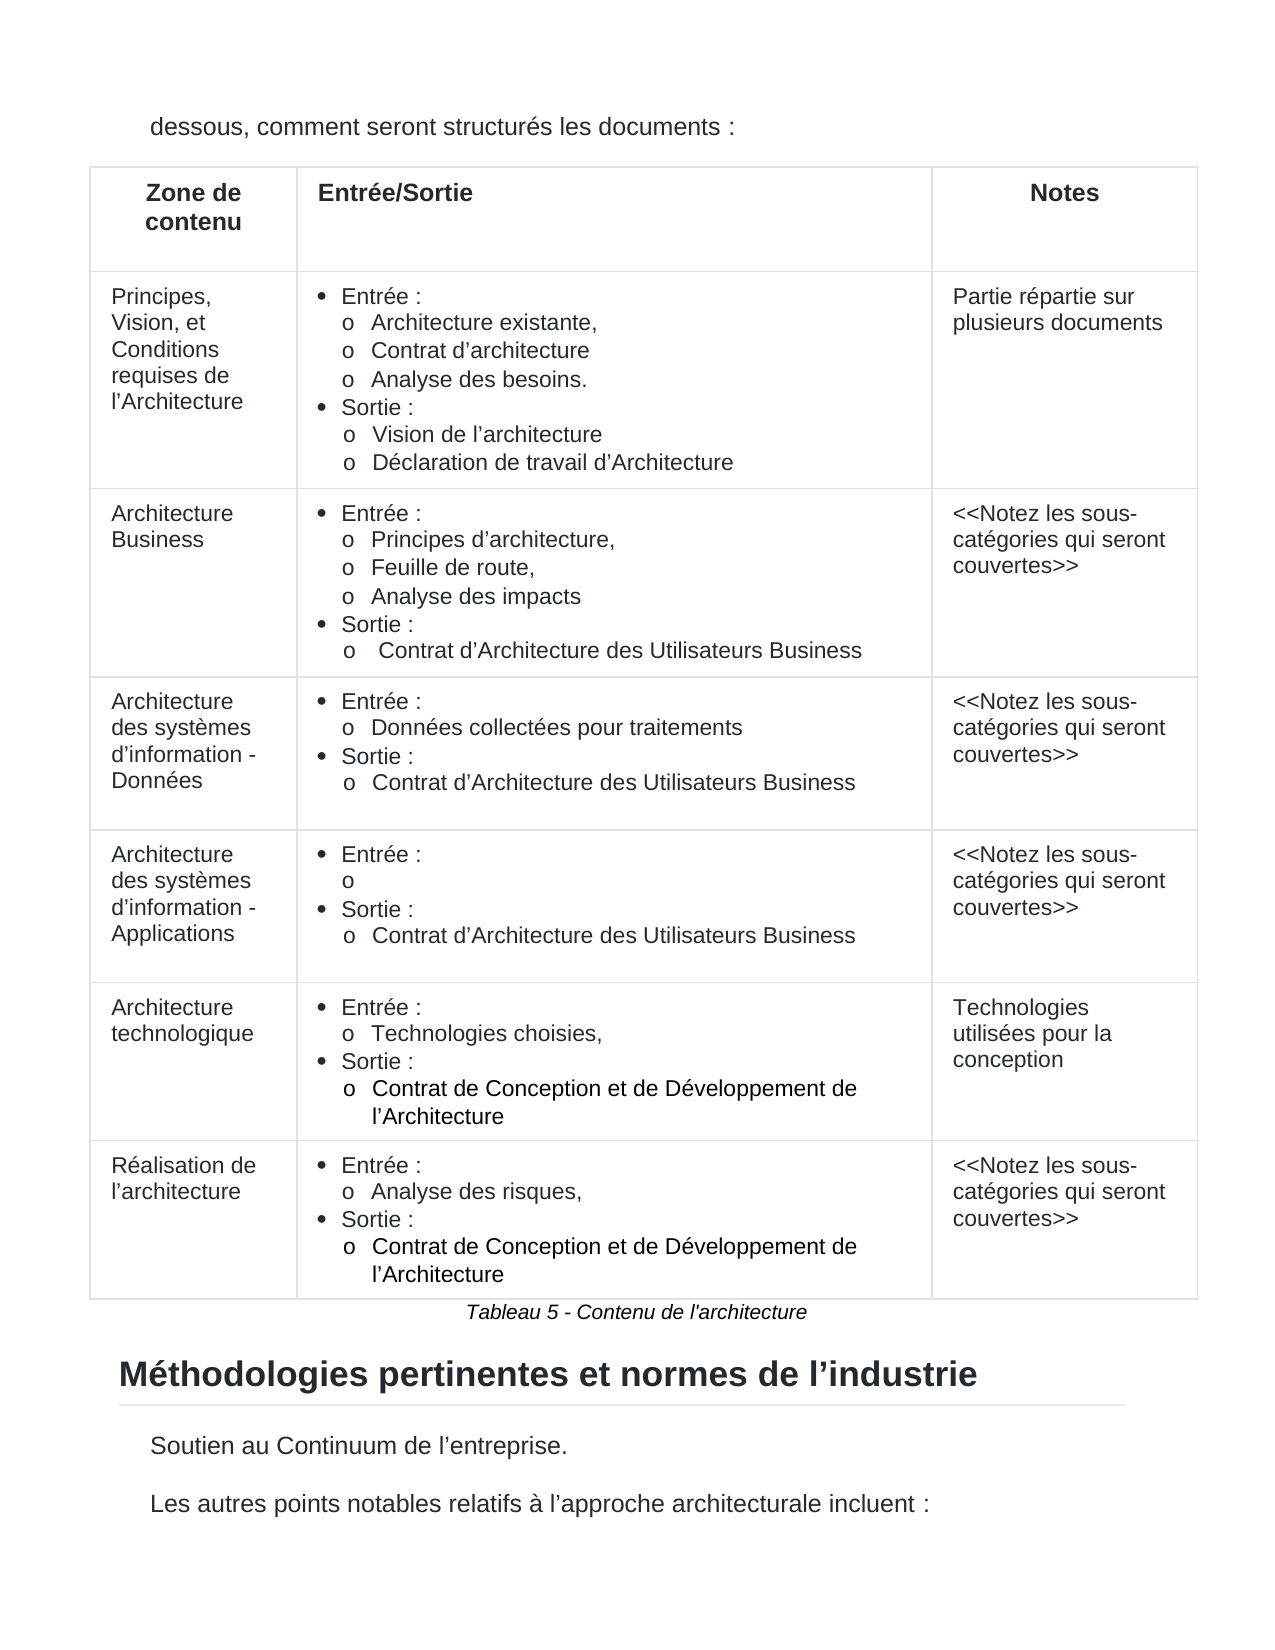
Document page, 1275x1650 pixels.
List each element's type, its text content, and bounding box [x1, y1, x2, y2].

table_cell Architecture technologique [91, 983, 296, 1140]
table_header Notes [933, 168, 1197, 271]
table_cell Réalisation de l’architecture [91, 1141, 296, 1298]
table_cell <<Notez les sous-catégories qui seront couvertes>> [933, 831, 1197, 982]
table_cell Entrée : Sortie : Contrat d’Architecture des Utilisateurs Business [298, 831, 931, 982]
table_cell Architecture des systèmes d’information - Applications [91, 831, 296, 982]
table_header Entrée/Sortie [298, 168, 931, 271]
text dessous, comment seront structurés les documents : [150, 112, 1125, 141]
table_cell Principes, Vision, et Conditions requises de l’Architecture [91, 272, 296, 488]
table_cell Entrée : Principes d’architecture, Feuille de route, Analyse des impacts Sortie : Contrat d’Architecture des Utilisateurs Business [298, 489, 931, 676]
table_header Zone de contenu [91, 168, 296, 271]
table_cell <<Notez les sous-catégories qui seront couvertes>> [933, 489, 1197, 676]
table_cell Architecture des systèmes d’information - Données [91, 678, 296, 829]
text Soutien au Continuum de l’entreprise. [150, 1431, 1125, 1460]
table_cell Architecture Business [91, 489, 296, 676]
table_cell <<Notez les sous-catégories qui seront couvertes>> [933, 678, 1197, 829]
table_cell Entrée : Architecture existante, Contrat d’architecture Analyse des besoins. Sortie : Vision de l’architecture Déclaration de travail d’Architecture [298, 272, 931, 488]
table_cell Entrée : Technologies choisies, Sortie : Contrat de Conception et de Développement de l’Architecture [298, 983, 931, 1140]
table_cell <<Notez les sous-catégories qui seront couvertes>> [933, 1141, 1197, 1298]
table_cell Technologies utilisées pour la conception [933, 983, 1197, 1140]
table_cell Entrée : Analyse des risques, Sortie : Contrat de Conception et de Développement de l’Architecture [298, 1141, 931, 1298]
subtitle Méthodologies pertinentes et normes de l’industrie [119, 1353, 1125, 1404]
table_cell Entrée : Données collectées pour traitements Sortie : Contrat d’Architecture des Utilisateurs Business [298, 678, 931, 829]
text Tableau 5 - Contenu de l'architecture [150, 1300, 1125, 1323]
table_cell Partie répartie sur plusieurs documents [933, 272, 1197, 488]
text Les autres points notables relatifs à l’approche architecturale incluent : [150, 1488, 1125, 1517]
